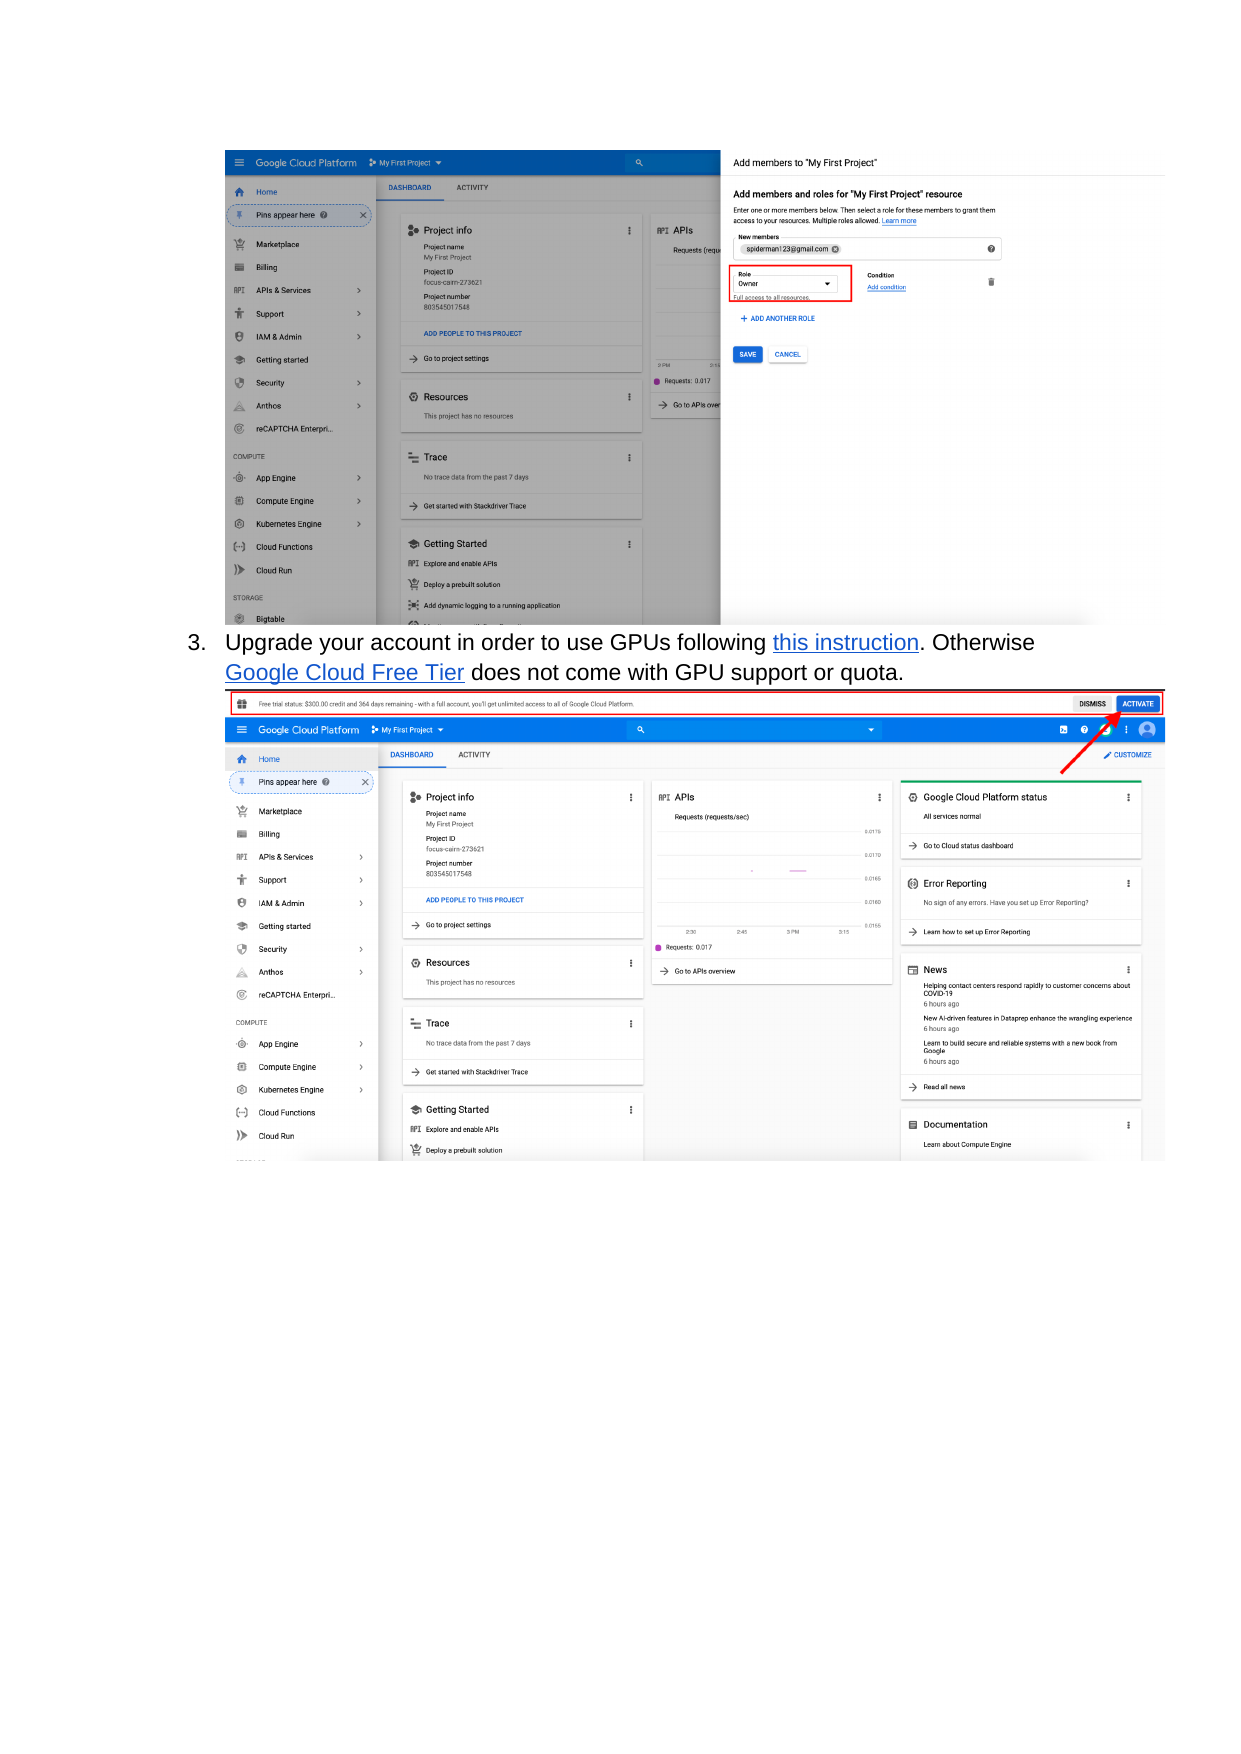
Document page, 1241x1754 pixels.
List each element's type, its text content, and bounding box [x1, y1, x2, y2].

list Upgrade your account in order to use GPUs following this instruction. Otherwise Google Cloud Free Tier does not come with GPU support or quota. [187, 629, 1090, 1160]
picture [225, 150, 1166, 625]
picture [225, 689, 1166, 1161]
list [187, 150, 225, 625]
